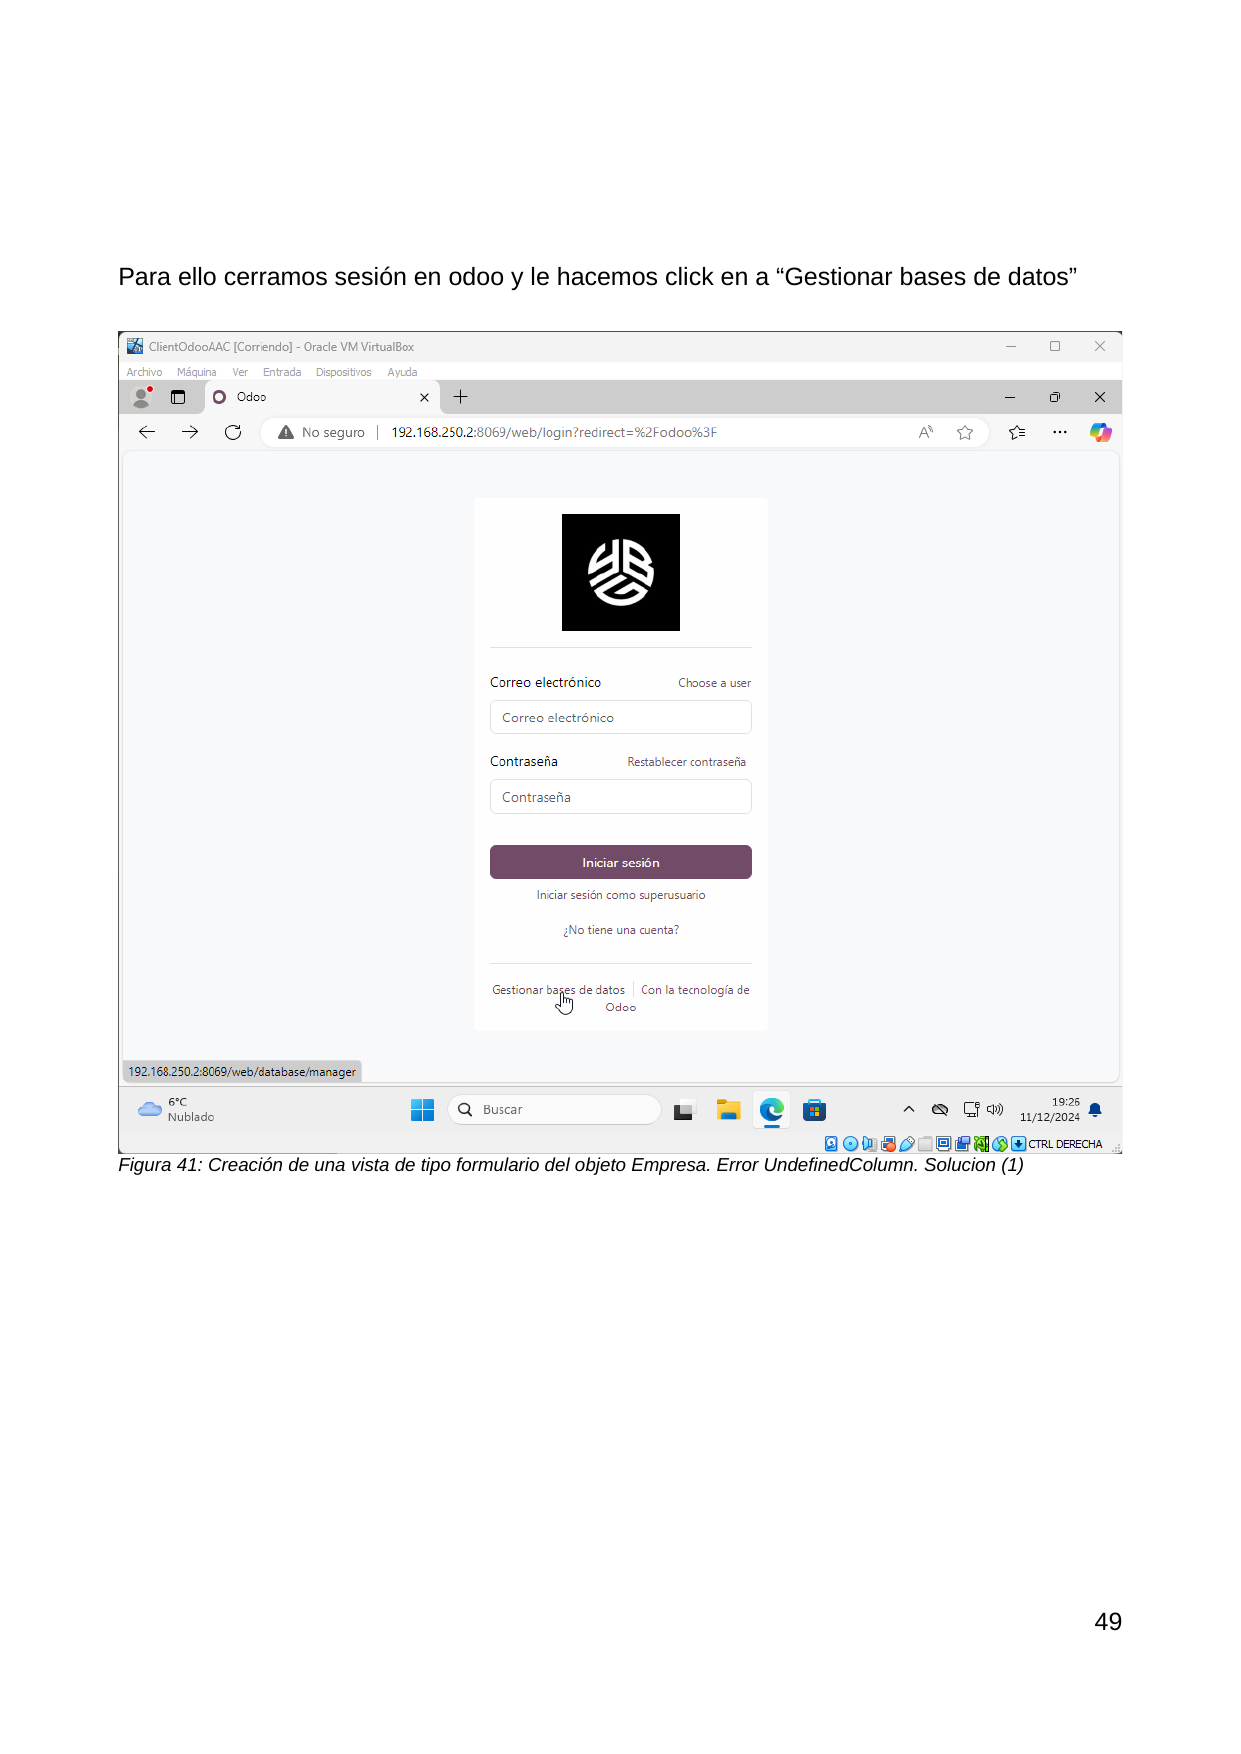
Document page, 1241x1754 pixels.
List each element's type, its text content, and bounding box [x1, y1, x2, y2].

text Para ello cerramos sesión en odoo y le hacemos click en a “Gestionar bases de datos” [118, 262, 1122, 291]
text Figura 41: Creación de una vista de tipo formulario del objeto Empresa. Error UndefinedColumn. Solucion (1) [118, 1154, 1122, 1175]
picture [118, 331, 1123, 1154]
